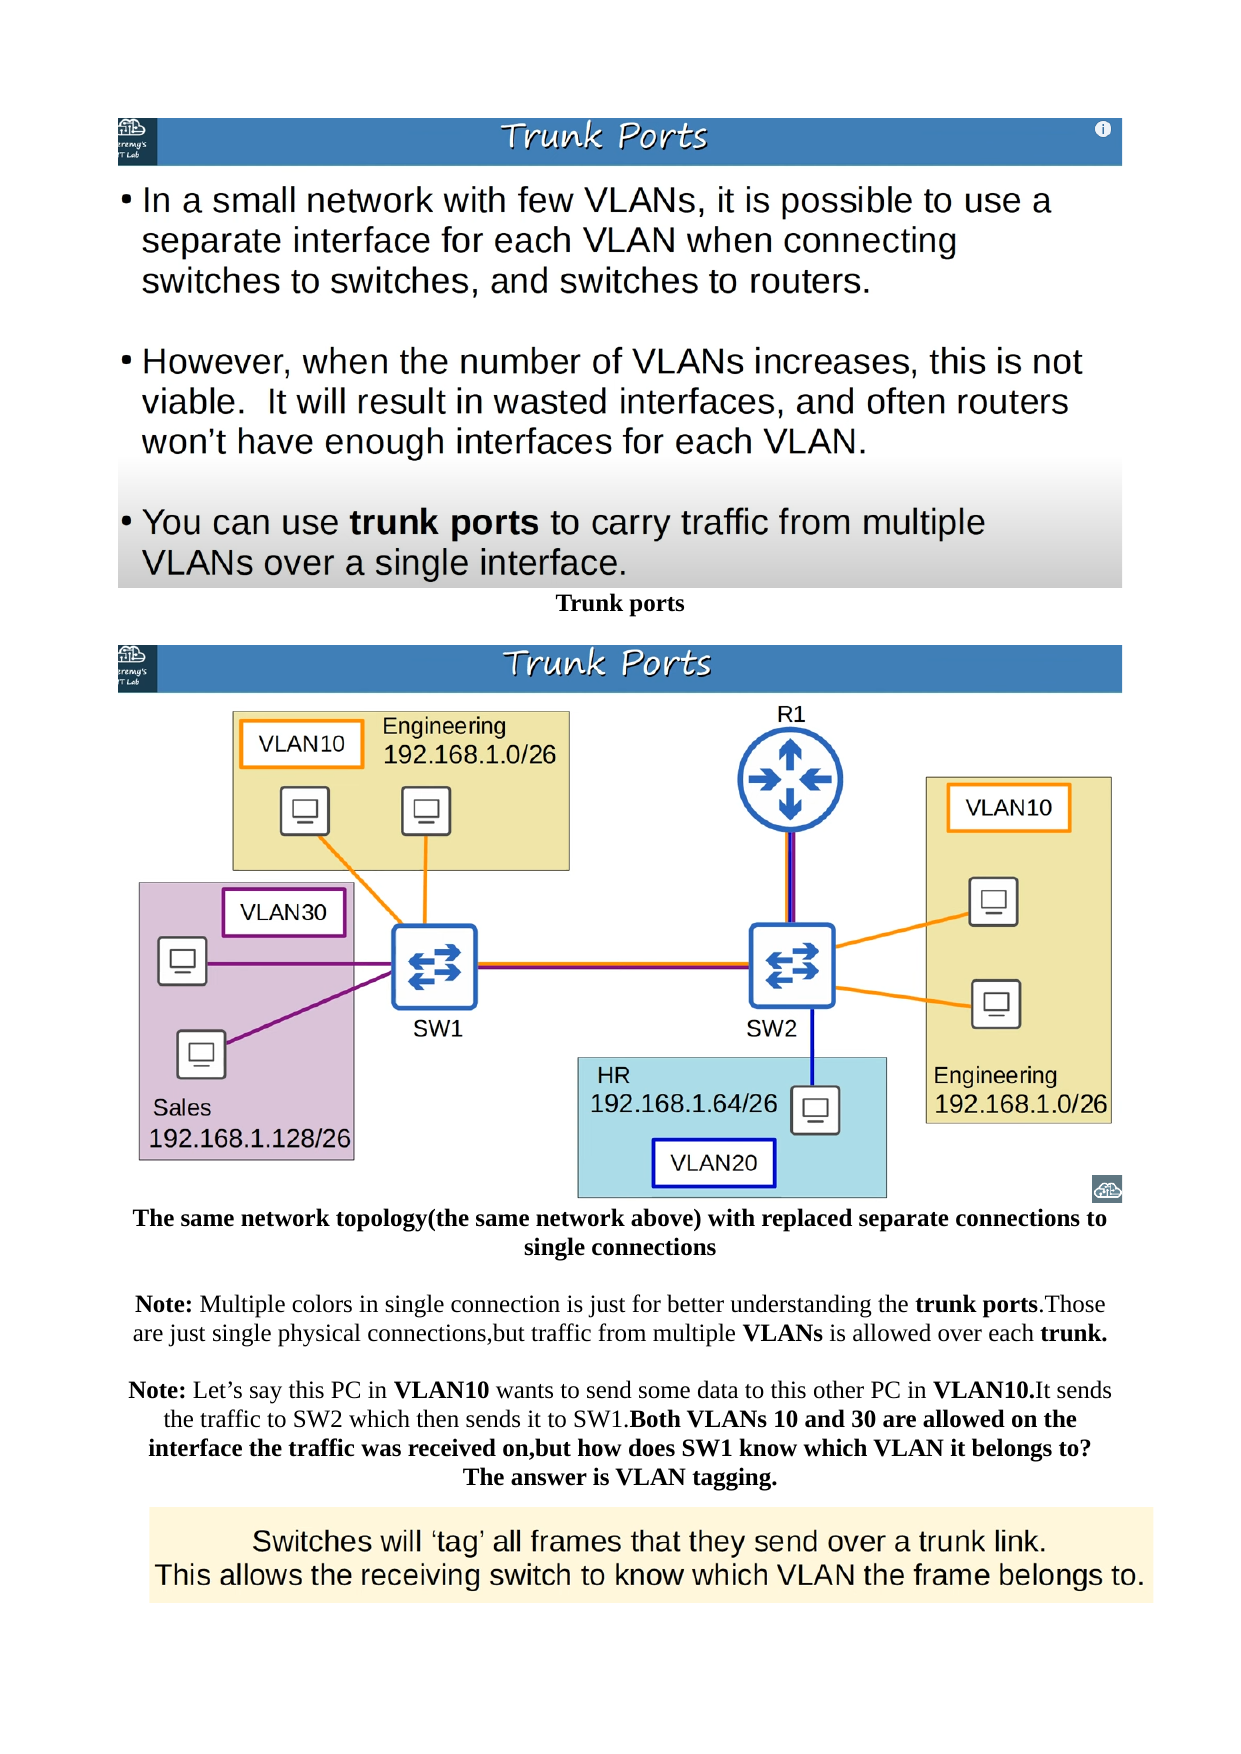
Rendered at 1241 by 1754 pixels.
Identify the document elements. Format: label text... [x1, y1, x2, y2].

text The answer is VLAN tagging. [118, 1462, 1122, 1491]
picture [118, 645, 1123, 1203]
text Note: Multiple colors in single connection is just for better understanding the trunk ports.Those are just single physical connections,but traffic from multiple VLANs is allowed over each trunk. [118, 1289, 1122, 1347]
text Note: Let’s say this PC in VLAN10 wants to send some data to this other PC in VLAN10.It sends the traffic to SW2 which then sends it to SW1.Both VLANs 10 and 30 are allowed on the interface the traffic was received on,but how does SW1 know which VLAN it belongs to? [118, 1376, 1122, 1462]
text The same network topology(the same network above) with replaced separate connections to single connections [118, 1203, 1122, 1261]
text Trunk ports [118, 588, 1122, 617]
picture [149, 1507, 1154, 1603]
picture [118, 118, 1123, 588]
